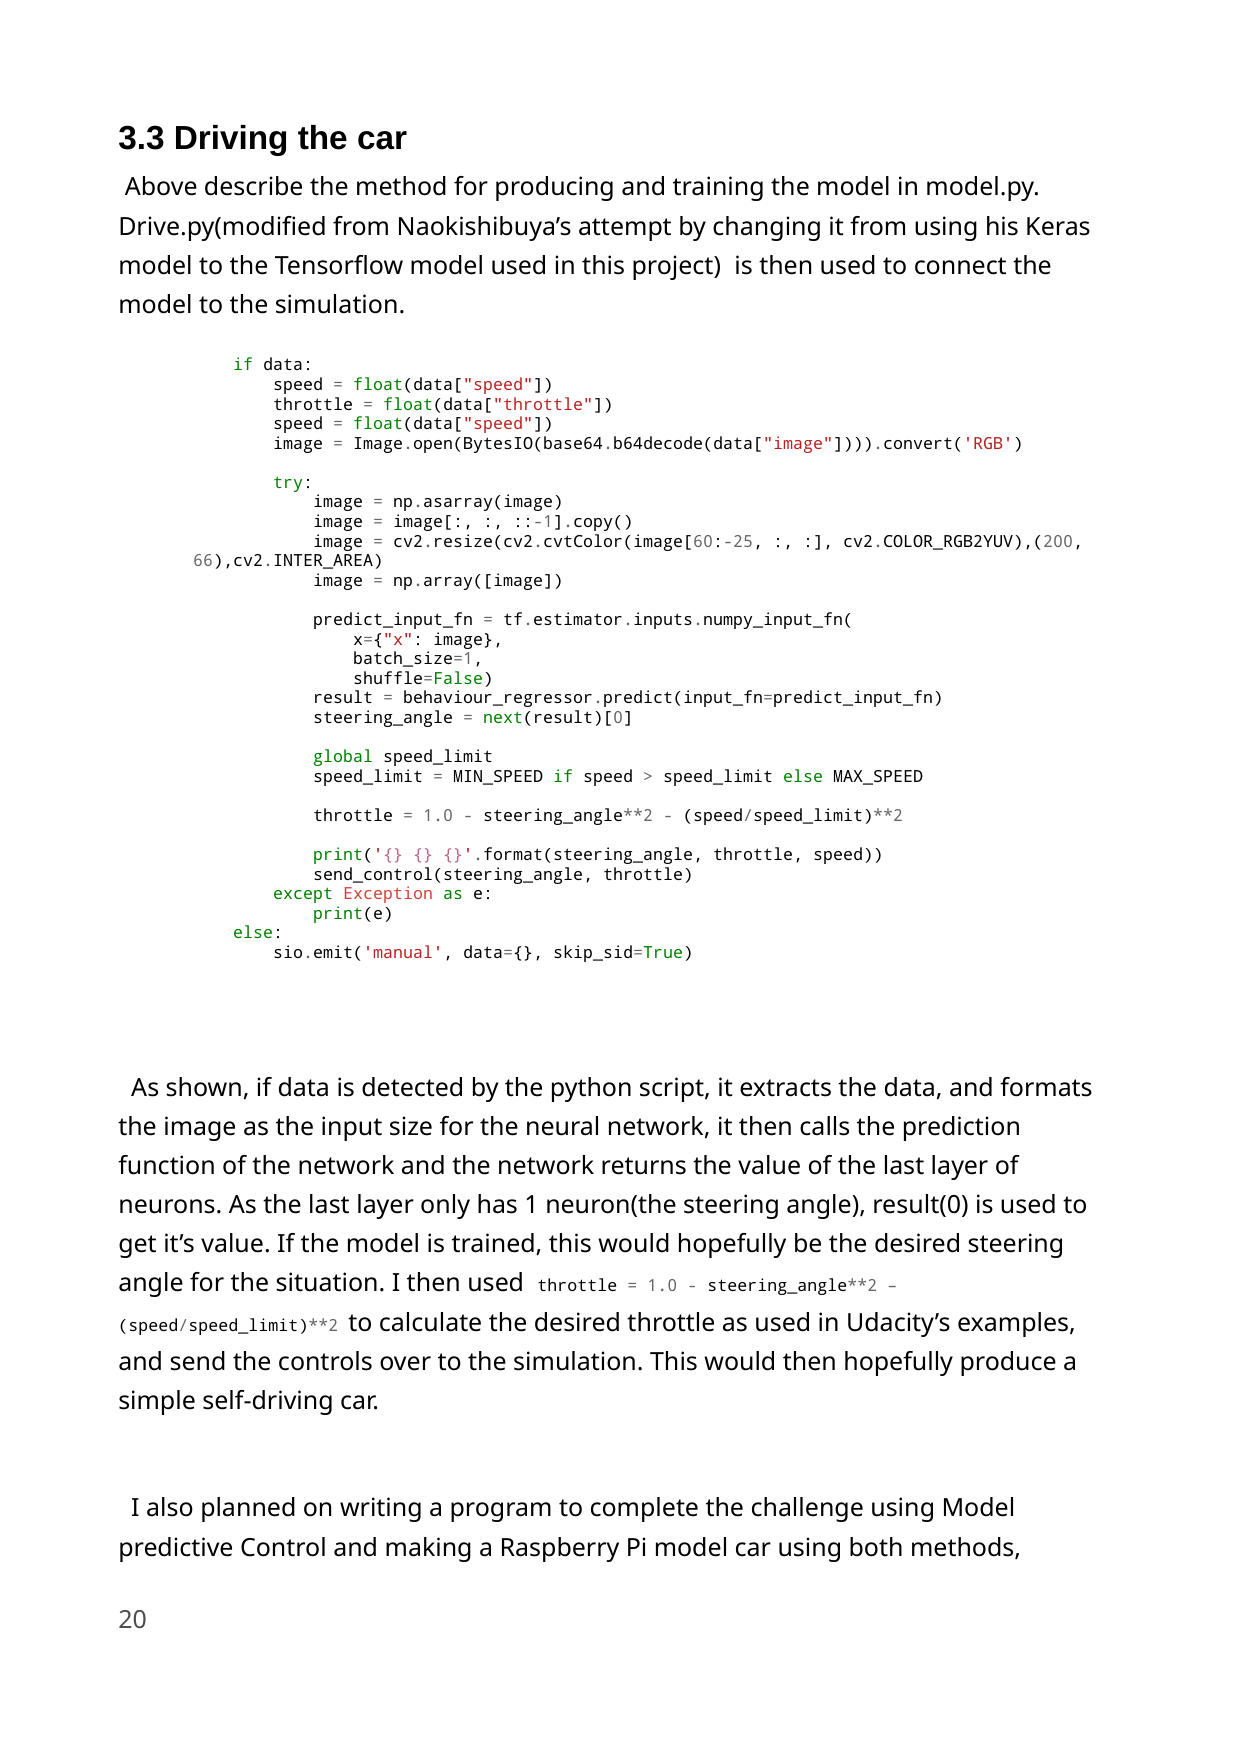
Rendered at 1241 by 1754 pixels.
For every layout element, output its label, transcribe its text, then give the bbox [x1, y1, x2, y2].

text I also planned on writing a program to complete the challenge using Model predictive Control and making a Raspberry Pi model car using both methods, [118, 1490, 1122, 1563]
subtitle 3.3 Driving the car [118, 118, 1122, 157]
text Above describe the method for producing and training the model in model.py. Drive.py(modified from Naokishibuya’s attempt by changing it from using his Keras model to the Tensorflow model used in this project) is then used to connect the model to the simulation. [118, 169, 1122, 321]
text As shown, if data is detected by the python script, it extracts the data, and formats the image as the input size for the neural network, it then calls the prediction function of the network and the network returns the value of the last layer of neurons. As the last layer only has 1 neuron(the steering angle), result(0) is used to get it’s value. If the model is trained, this would hopefully be the desired steering angle for the situation. I then used throttle = 1.0 - steering_angle**2 – (speed/speed_limit)**2 to calculate the desired throttle as used in Udacity’s examples, and send the controls over to the simulation. This would then hopefully produce a simple self-driving car. [118, 340, 1122, 1417]
